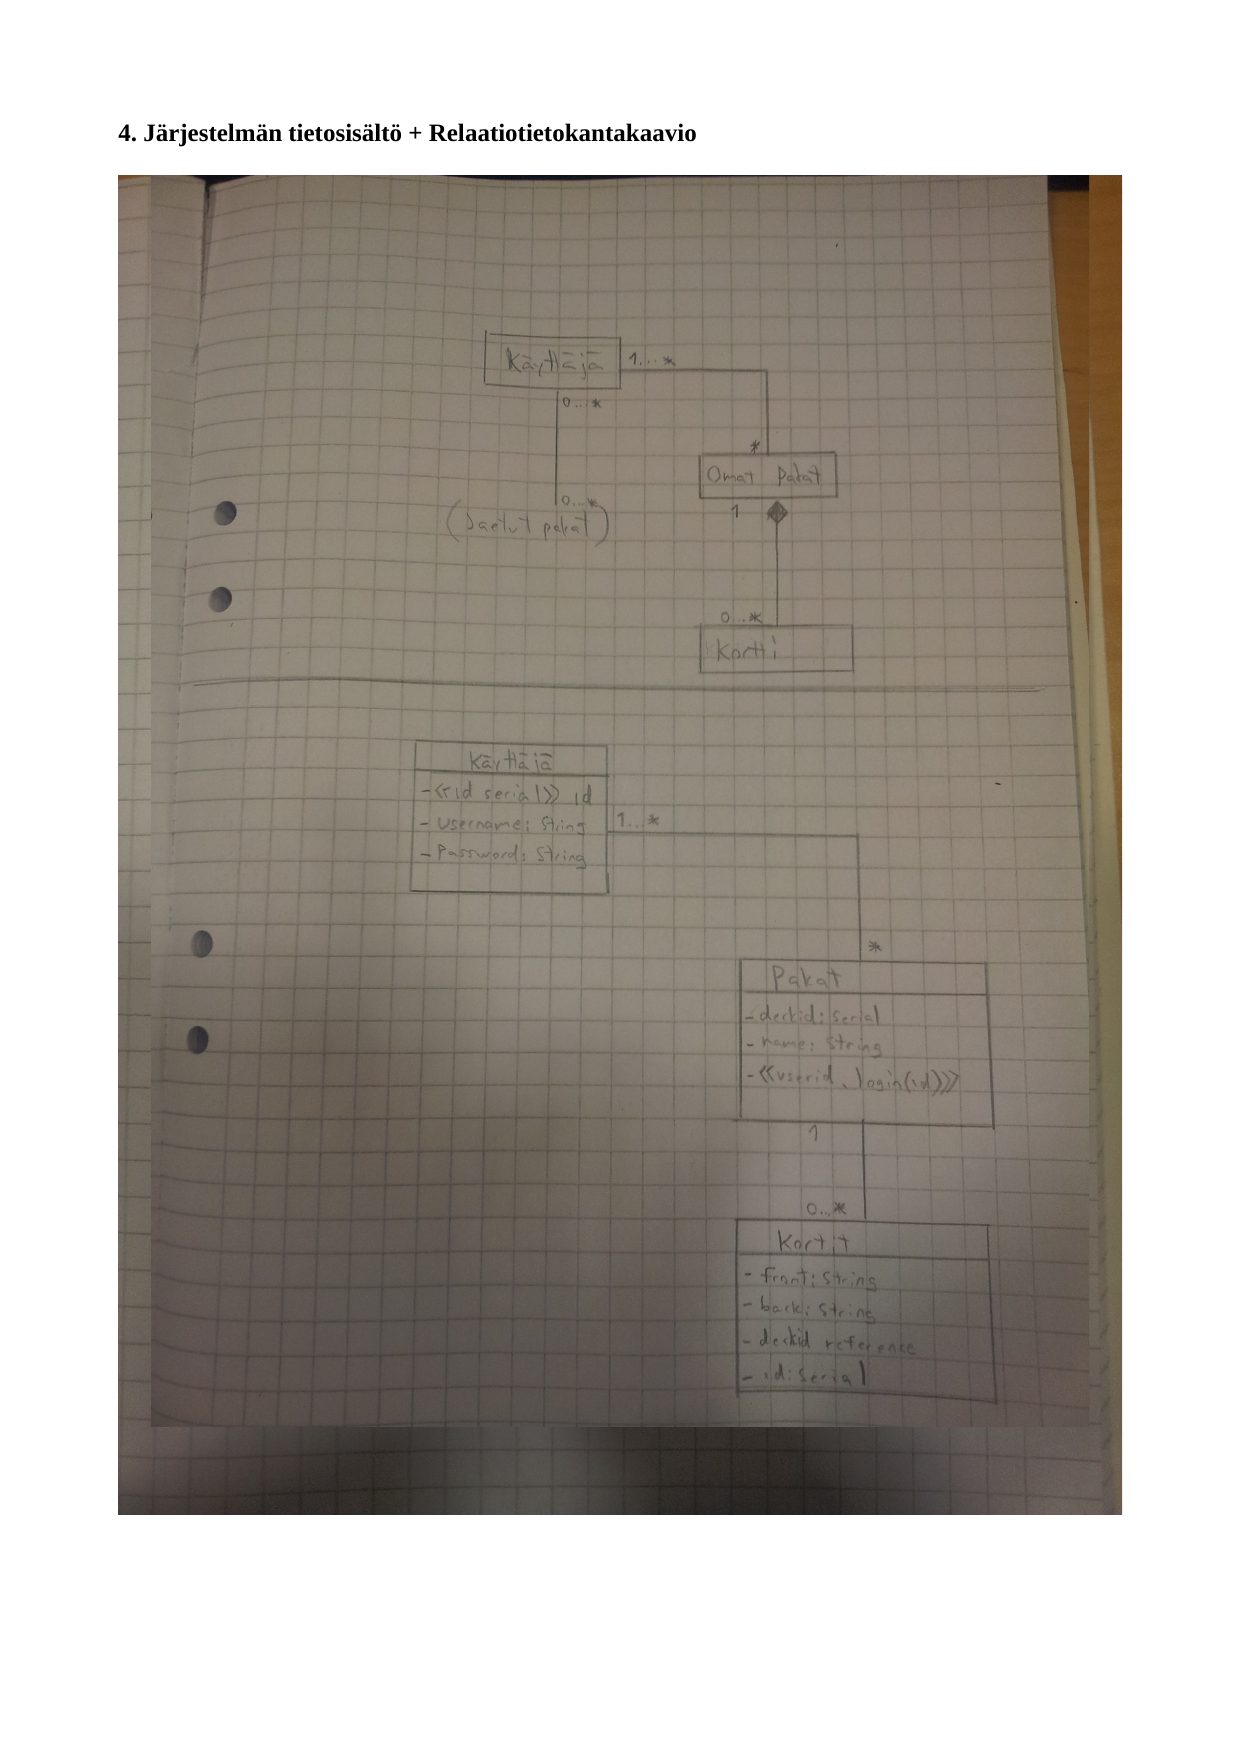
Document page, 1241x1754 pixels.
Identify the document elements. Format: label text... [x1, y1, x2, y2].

picture [118, 175, 1123, 1515]
text 4. Järjestelmän tietosisältö + Relaatiotietokantakaavio [118, 118, 1122, 147]
